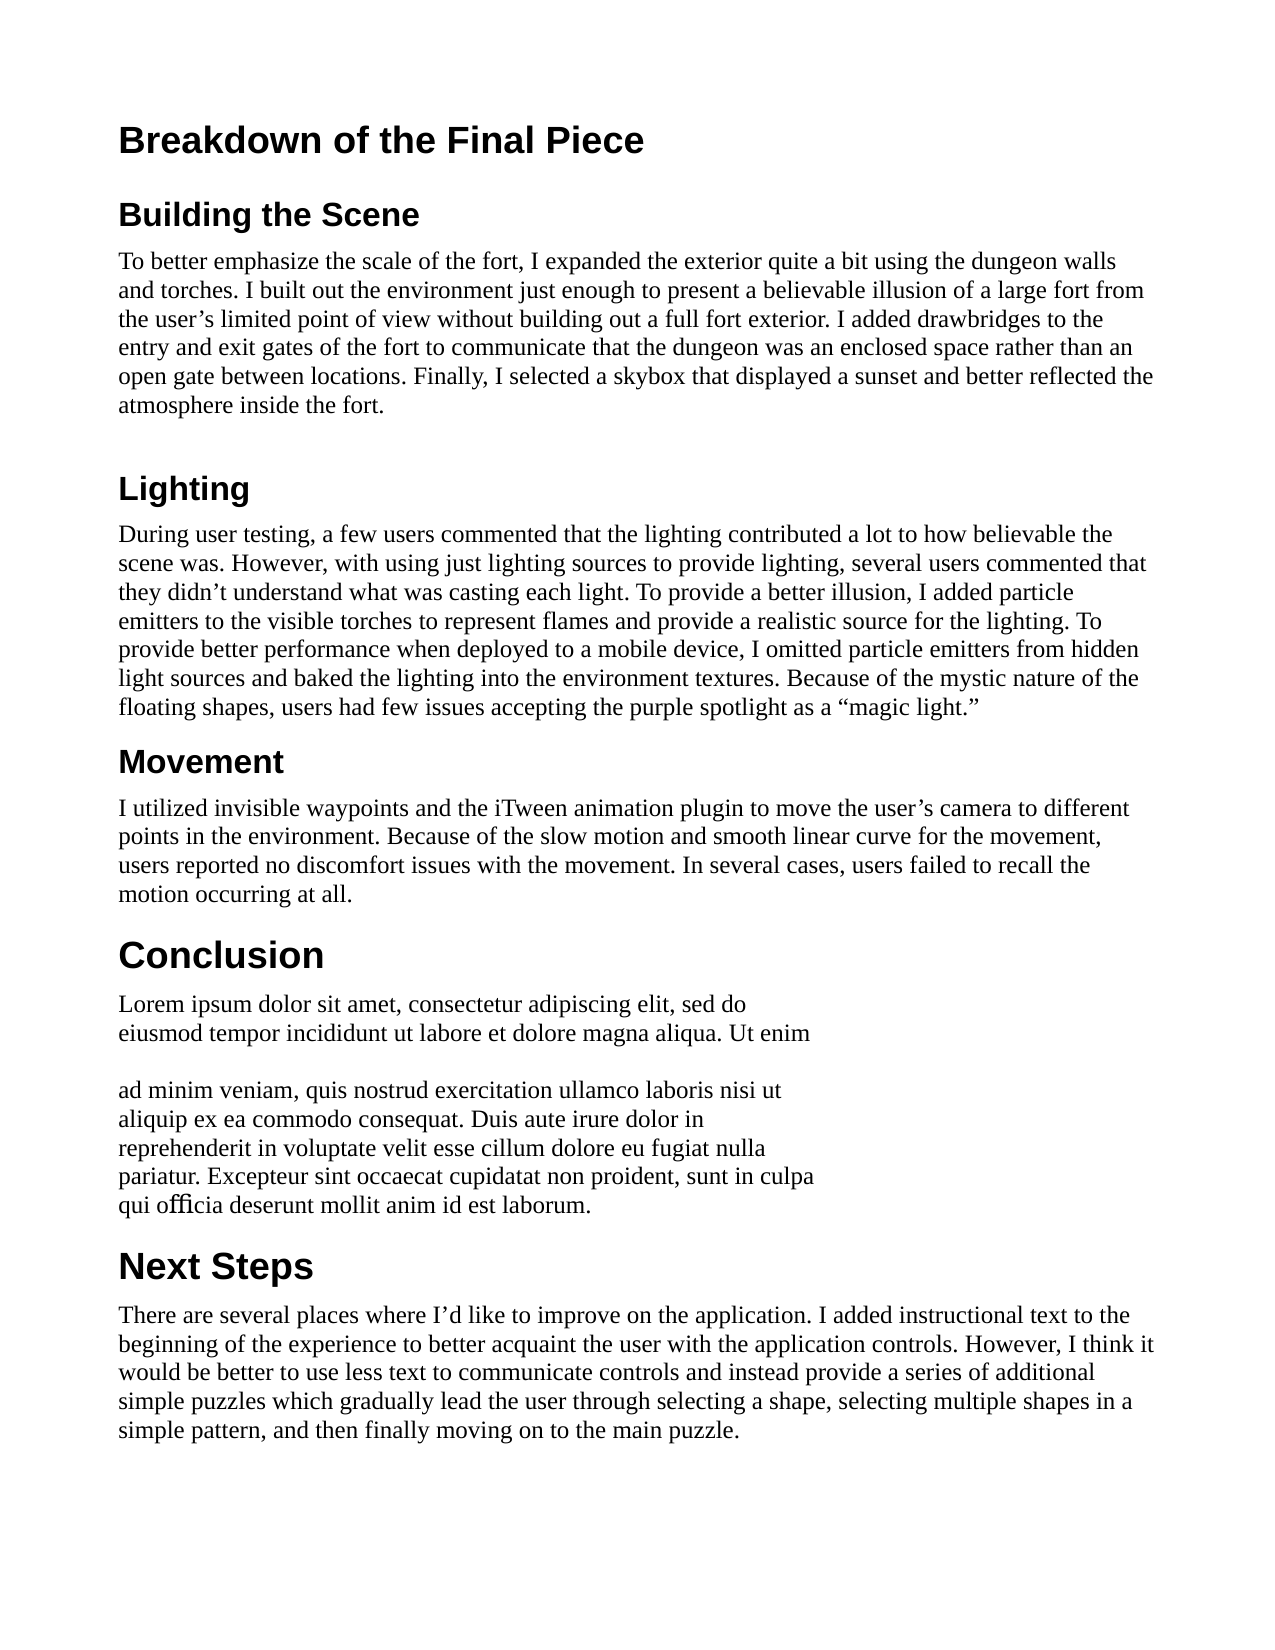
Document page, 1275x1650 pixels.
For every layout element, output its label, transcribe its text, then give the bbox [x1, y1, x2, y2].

subtitle Movement [118, 742, 1157, 780]
text During user testing, a few users commented that the lighting contributed a lot to how believable the scene was. However, with using just lighting sources to provide lighting, several users commented that they didn’t understand what was casting each light. To provide a better illusion, I added particle emitters to the visible torches to represent flames and provide a realistic source for the lighting. To provide better performance when deployed to a mobile device, I omitted particle emitters from hidden light sources and baked the lighting into the environment textures. Because of the mystic nature of the floating shapes, users had few issues accepting the purple spotlight as a “magic light.” [118, 519, 1157, 721]
subtitle Next Steps [118, 1244, 1157, 1287]
subtitle Lighting [118, 468, 1157, 507]
text eiusmod tempor incididunt ut labore et dolore magna aliqua. Ut enim [118, 1018, 1157, 1046]
subtitle Conclusion [118, 933, 1157, 976]
subtitle Building the Scene [118, 195, 1157, 234]
text To better emphasize the scale of the fort, I expanded the exterior quite a bit using the dungeon walls and torches. I built out the environment just enough to present a believable illusion of a large fort from the user’s limited point of view without building out a full fort exterior. I added drawbridges to the entry and exit gates of the fort to communicate that the dungeon was an enclosed space rather than an open gate between locations. Finally, I selected a skybox that displayed a sunset and better reflected the atmosphere inside the fort. [118, 246, 1157, 419]
text There are several places where I’d like to improve on the application. I added instructional text to the beginning of the experience to better acquaint the user with the application controls. However, I think it would be better to use less text to communicate controls and instead provide a series of additional simple puzzles which gradually lead the user through selecting a shape, selecting multiple shapes in a simple pattern, and then finally moving on to the main puzzle. [118, 1300, 1157, 1444]
subtitle Breakdown of the Final Piece [118, 118, 1157, 162]
text Lorem ipsum dolor sit amet, consectetur adipiscing elit, sed do [118, 989, 1157, 1018]
text qui oﬃcia deserunt mollit anim id est laborum. [118, 1190, 1157, 1219]
text pariatur. Excepteur sint occaecat cupidatat non proident, sunt in culpa [118, 1161, 1157, 1190]
text I utilized invisible waypoints and the iTween animation plugin to move the user’s camera to different points in the environment. Because of the slow motion and smooth linear curve for the movement, users reported no discomfort issues with the movement. In several cases, users failed to recall the motion occurring at all. [118, 793, 1157, 908]
text ad minim veniam, quis nostrud exercitation ullamco laboris nisi ut [118, 1075, 1157, 1104]
text reprehenderit in voluptate velit esse cillum dolore eu fugiat nulla [118, 1133, 1157, 1161]
text aliquip ex ea commodo consequat. Duis aute irure dolor in [118, 1104, 1157, 1133]
